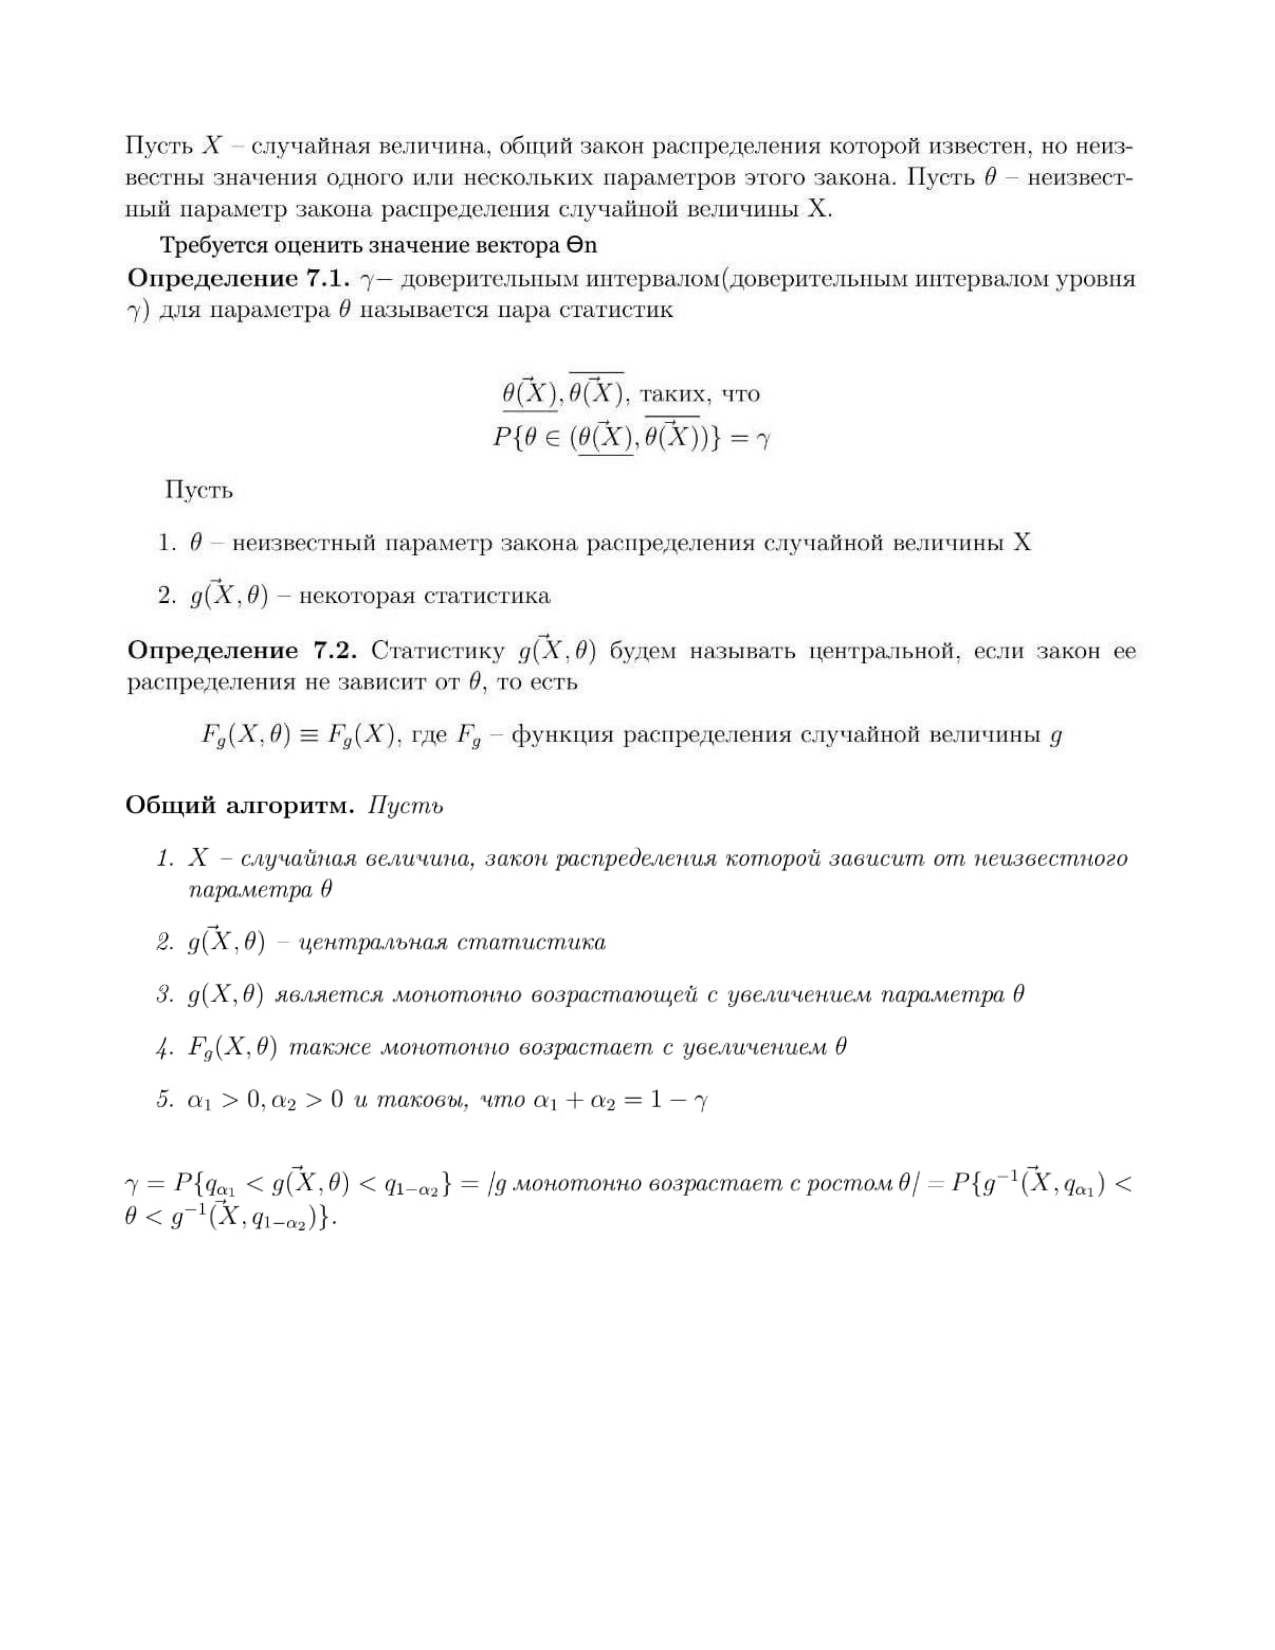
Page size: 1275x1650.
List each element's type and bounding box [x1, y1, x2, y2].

picture [118, 118, 1157, 763]
picture [118, 791, 1157, 1242]
